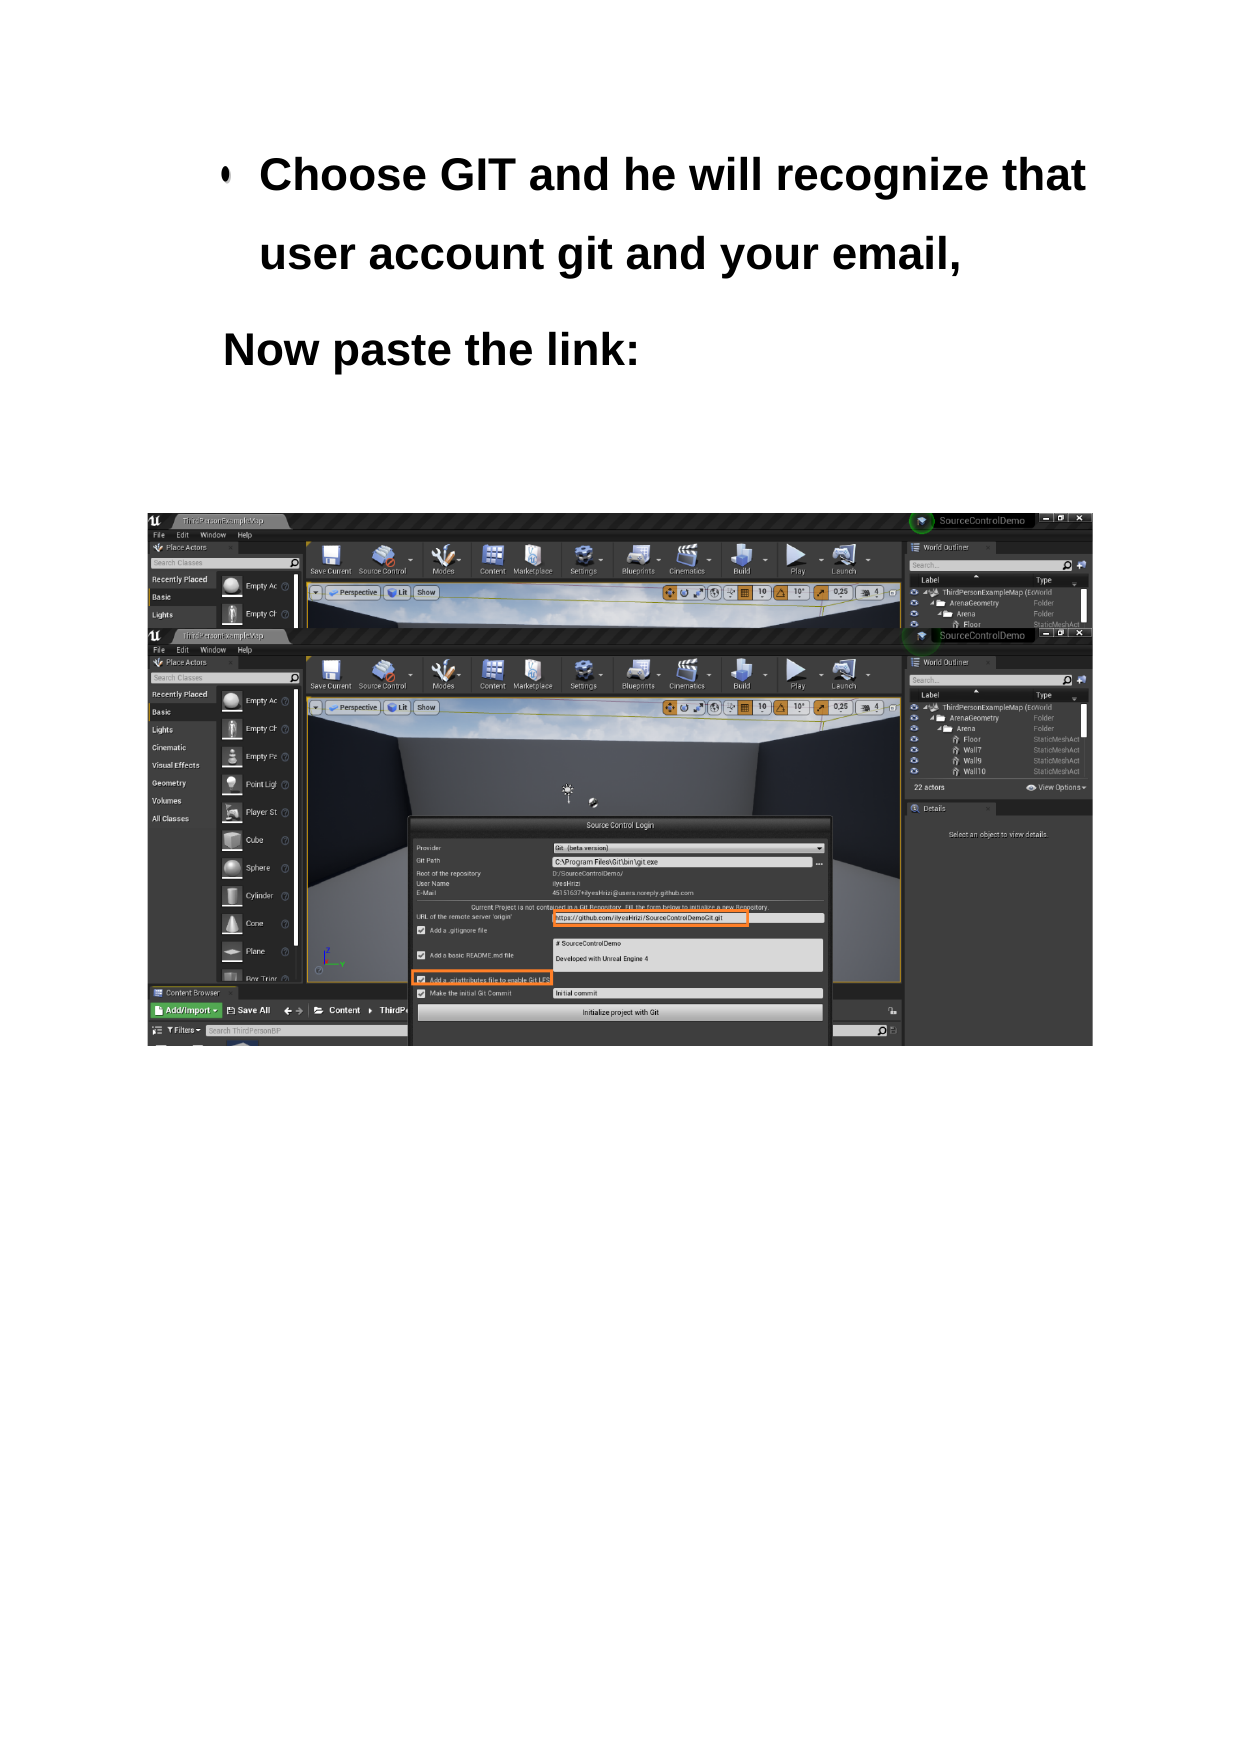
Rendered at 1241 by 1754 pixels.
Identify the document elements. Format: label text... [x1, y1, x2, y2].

list Now paste the link: [223, 322, 1093, 375]
list Choose GIT and he will recognize that user account git and your email, [221, 148, 1093, 279]
